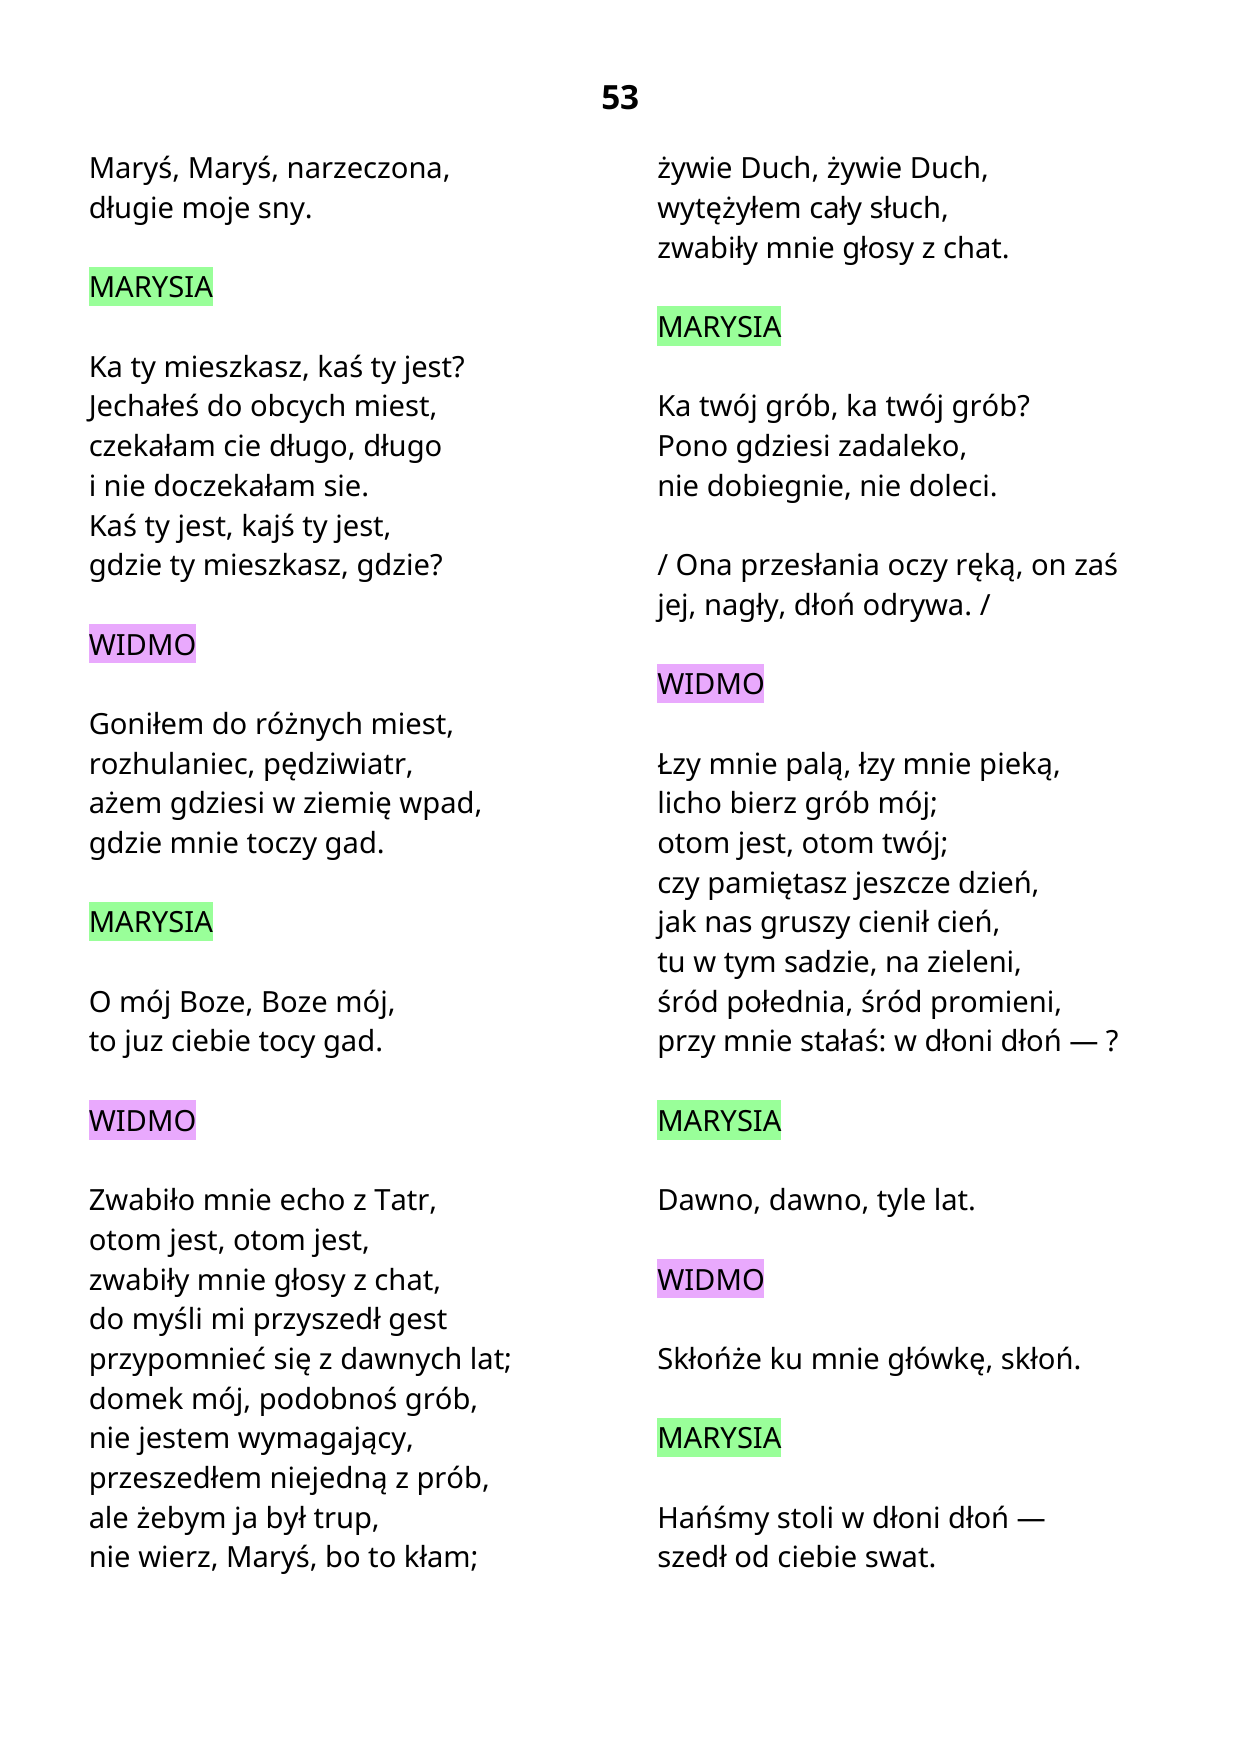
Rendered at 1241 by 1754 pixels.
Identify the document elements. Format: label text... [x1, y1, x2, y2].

text MARYSIA [88, 267, 583, 306]
text O mój Boze, Boze mój, [88, 981, 583, 1021]
text i nie doczekałam sie. [88, 465, 583, 505]
text gdzie ty mieszkasz, gdzie? [88, 544, 583, 584]
text Ka ty mieszkasz, kaś ty jest? [88, 346, 583, 386]
text nie jestem wymagający, [88, 1418, 583, 1457]
text MARYSIA [657, 1418, 1152, 1457]
text WIDMO [657, 1259, 1152, 1298]
text WIDMO [88, 624, 583, 663]
text tu w tym sadzie, na zieleni, [657, 941, 1152, 981]
text jak nas gruszy cienił cień, [657, 902, 1152, 941]
text żywie Duch, żywie Duch, [657, 148, 1152, 187]
text WIDMO [88, 1100, 583, 1140]
text Kaś ty jest, kajś ty jest, [88, 505, 583, 544]
text domek mój, podobnoś grób, [88, 1378, 583, 1418]
text otom jest, otom jest, [88, 1219, 583, 1259]
text przypomnieć się z dawnych lat; [88, 1338, 583, 1378]
text Dawno, dawno, tyle lat. [657, 1179, 1152, 1219]
text gdzie mnie toczy gad. [88, 822, 583, 862]
text przeszedłem niejedną z prób, [88, 1457, 583, 1497]
text przy mnie stałaś: w dłoni dłoń — ? [657, 1021, 1152, 1060]
text Ka twój grób, ka twój grób? [657, 386, 1152, 425]
text to juz ciebie tocy gad. [88, 1021, 583, 1060]
text MARYSIA [657, 306, 1152, 346]
text wytężyłem cały słuch, [657, 187, 1152, 227]
text licho bierz grób mój; [657, 783, 1152, 822]
text szedł od ciebie swat. [657, 1537, 1152, 1576]
text MARYSIA [657, 1100, 1152, 1140]
text ale żebym ja był trup, [88, 1497, 583, 1537]
text czekałam cie długo, długo [88, 425, 583, 465]
text rozhulaniec, pędziwiatr, [88, 743, 583, 783]
text WIDMO [657, 663, 1152, 703]
text otom jest, otom twój; [657, 822, 1152, 862]
text nie dobiegnie, nie doleci. [657, 465, 1152, 505]
text / Ona przesłania oczy ręką, on zaś jej, nagły, dłoń odrywa. / [657, 544, 1152, 624]
text zwabiły mnie głosy z chat. [657, 227, 1152, 267]
text długie moje sny. [88, 187, 583, 227]
text do myśli mi przyszedł gest [88, 1298, 583, 1338]
text Pono gdziesi zadaleko, [657, 425, 1152, 465]
text Goniłem do różnych miest, [88, 703, 583, 743]
text zwabiły mnie głosy z chat, [88, 1259, 583, 1298]
text Maryś, Maryś, narzeczona, [88, 148, 583, 187]
text Skłońże ku mnie główkę, skłoń. [657, 1338, 1152, 1378]
text czy pamiętasz jeszcze dzień, [657, 862, 1152, 902]
text ażem gdziesi w ziemię wpad, [88, 783, 583, 822]
text MARYSIA [88, 902, 583, 941]
text nie wierz, Maryś, bo to kłam; [88, 1537, 583, 1576]
text Zwabiło mnie echo z Tatr, [88, 1179, 583, 1219]
text Hańśmy stoli w dłoni dłoń — [657, 1497, 1152, 1537]
text Jechałeś do obcych miest, [88, 386, 583, 425]
text Łzy mnie palą, łzy mnie pieką, [657, 743, 1152, 783]
text śród połednia, śród promieni, [657, 981, 1152, 1021]
